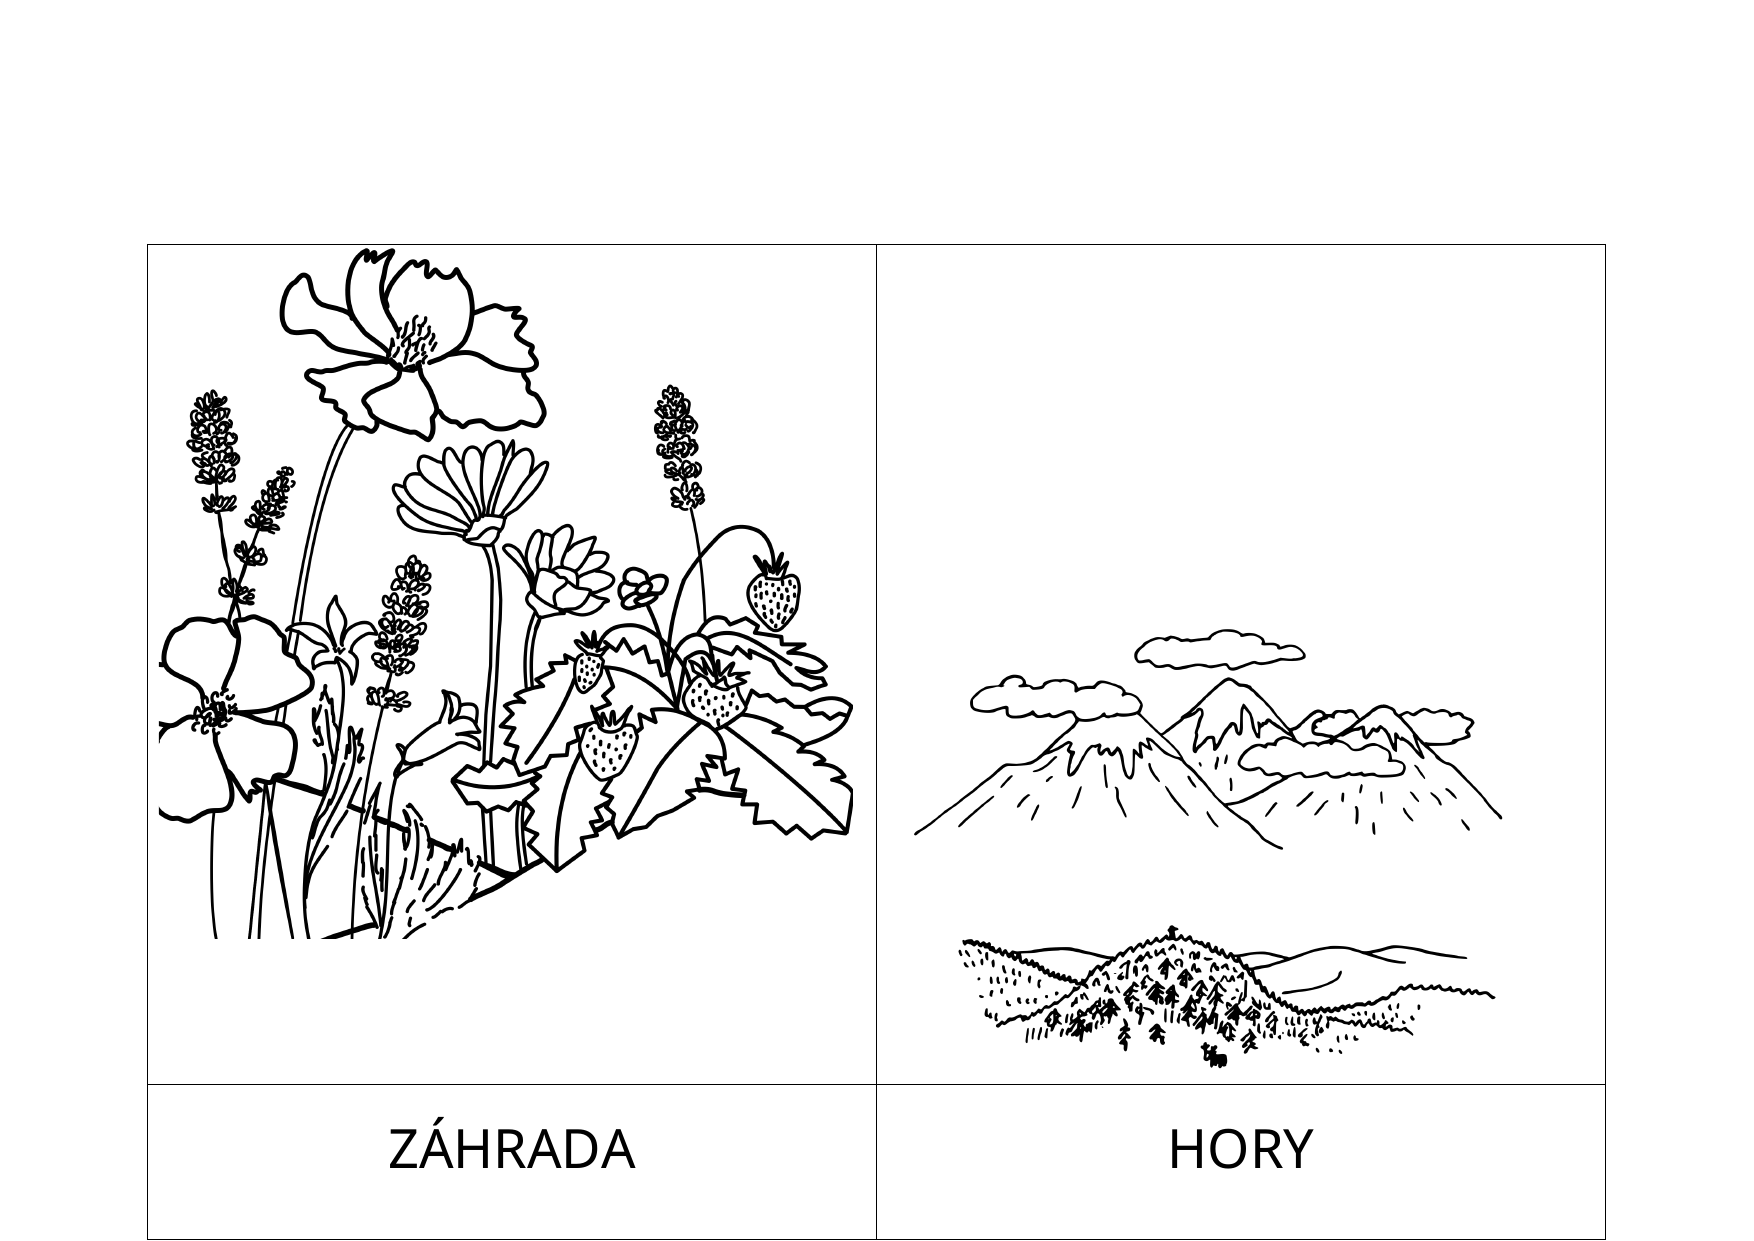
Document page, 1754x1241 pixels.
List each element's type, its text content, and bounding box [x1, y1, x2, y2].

table_cell HORY [877, 1085, 1605, 1239]
picture [158, 245, 853, 939]
table_header [148, 245, 876, 1084]
table_cell ZÁHRADA [148, 1085, 876, 1239]
table_header [877, 245, 1605, 1084]
picture [887, 613, 1543, 1084]
